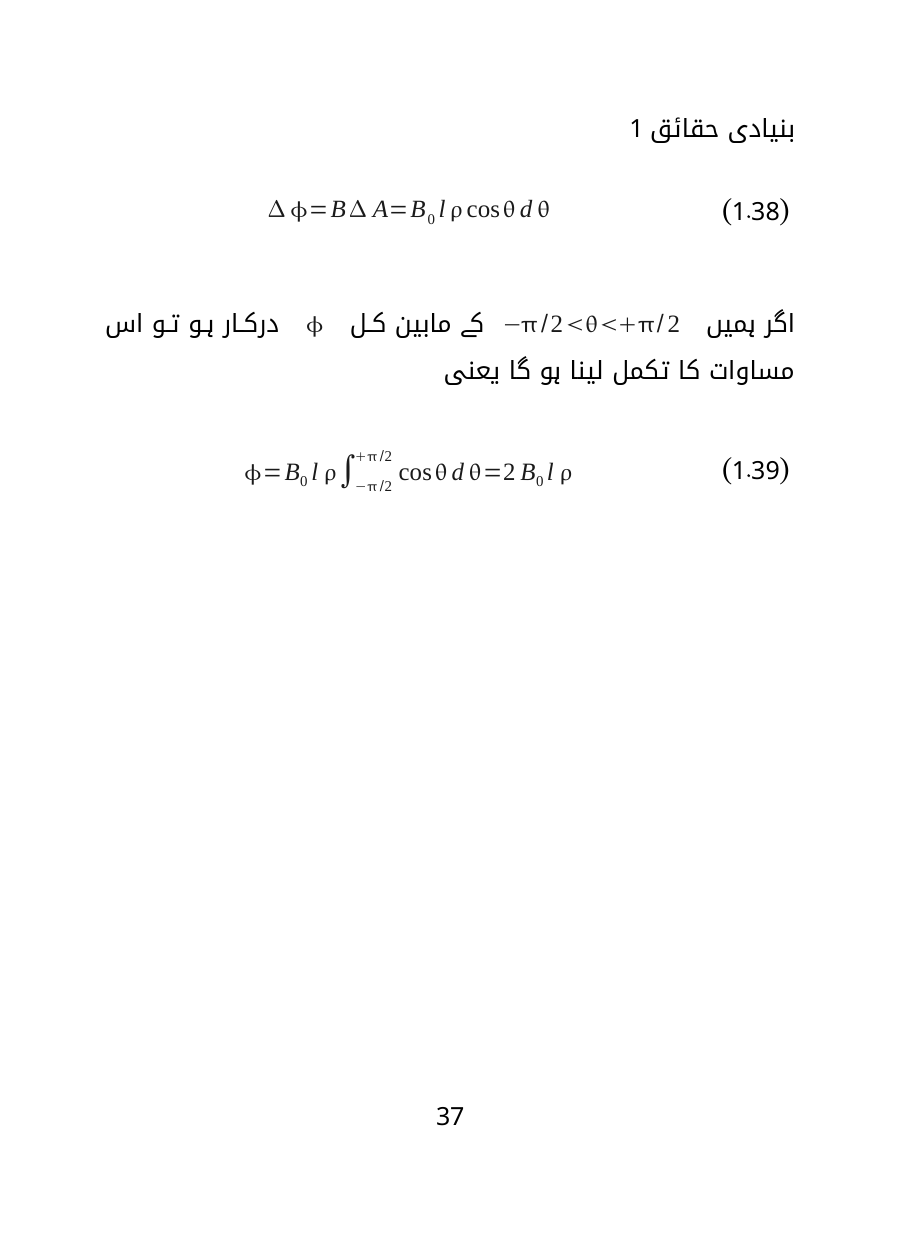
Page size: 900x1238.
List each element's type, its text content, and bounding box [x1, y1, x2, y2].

table_header [105, 183, 705, 254]
table_header (1.38) [705, 183, 795, 254]
table_header [105, 442, 703, 513]
text اگر ہمیں کے مابین کل درکار ہو تو اس مساوات کا تکمل لینا ہو گا یعنی [105, 300, 795, 395]
table_header (1.39) [703, 442, 795, 513]
